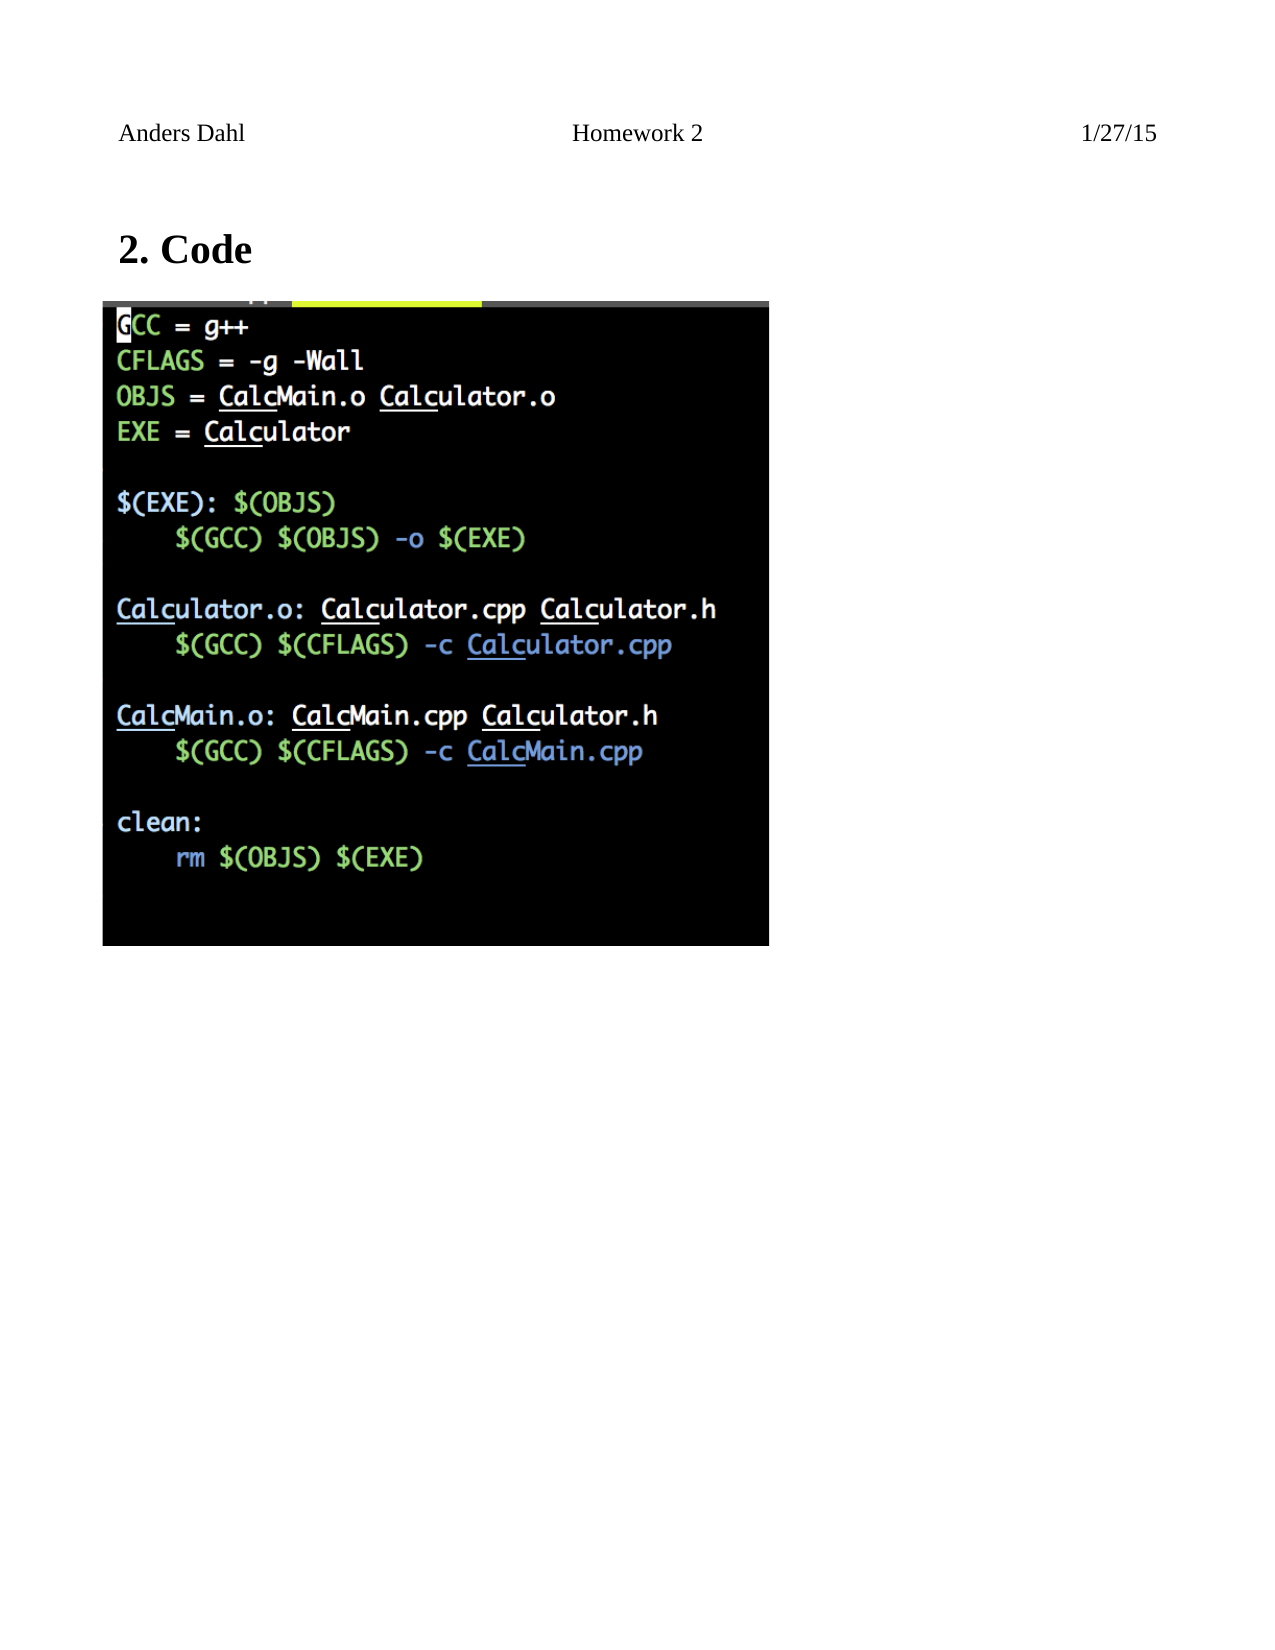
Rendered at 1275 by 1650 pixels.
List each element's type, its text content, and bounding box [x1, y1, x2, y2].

picture [102, 301, 770, 946]
text 2. Code [118, 224, 1157, 272]
